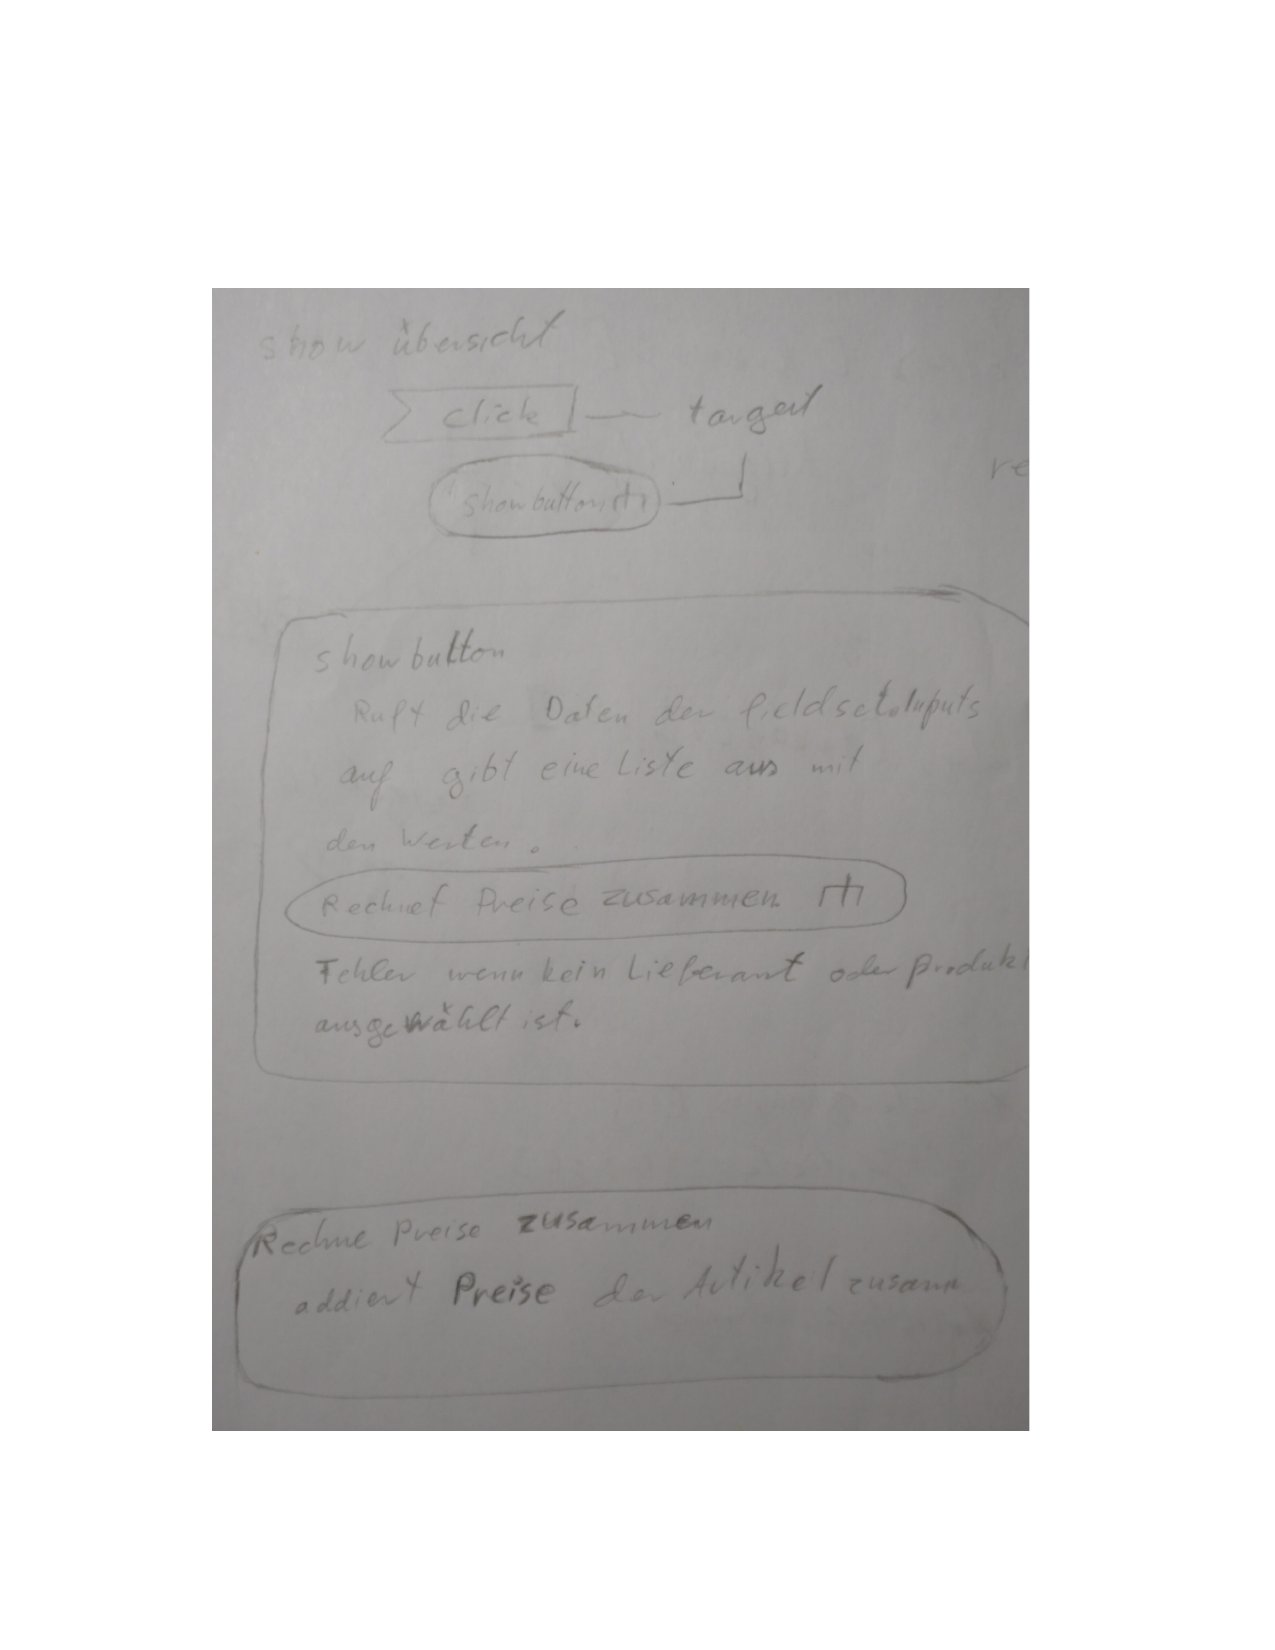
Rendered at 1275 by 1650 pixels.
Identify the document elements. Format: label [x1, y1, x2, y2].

picture [212, 288, 1030, 1431]
